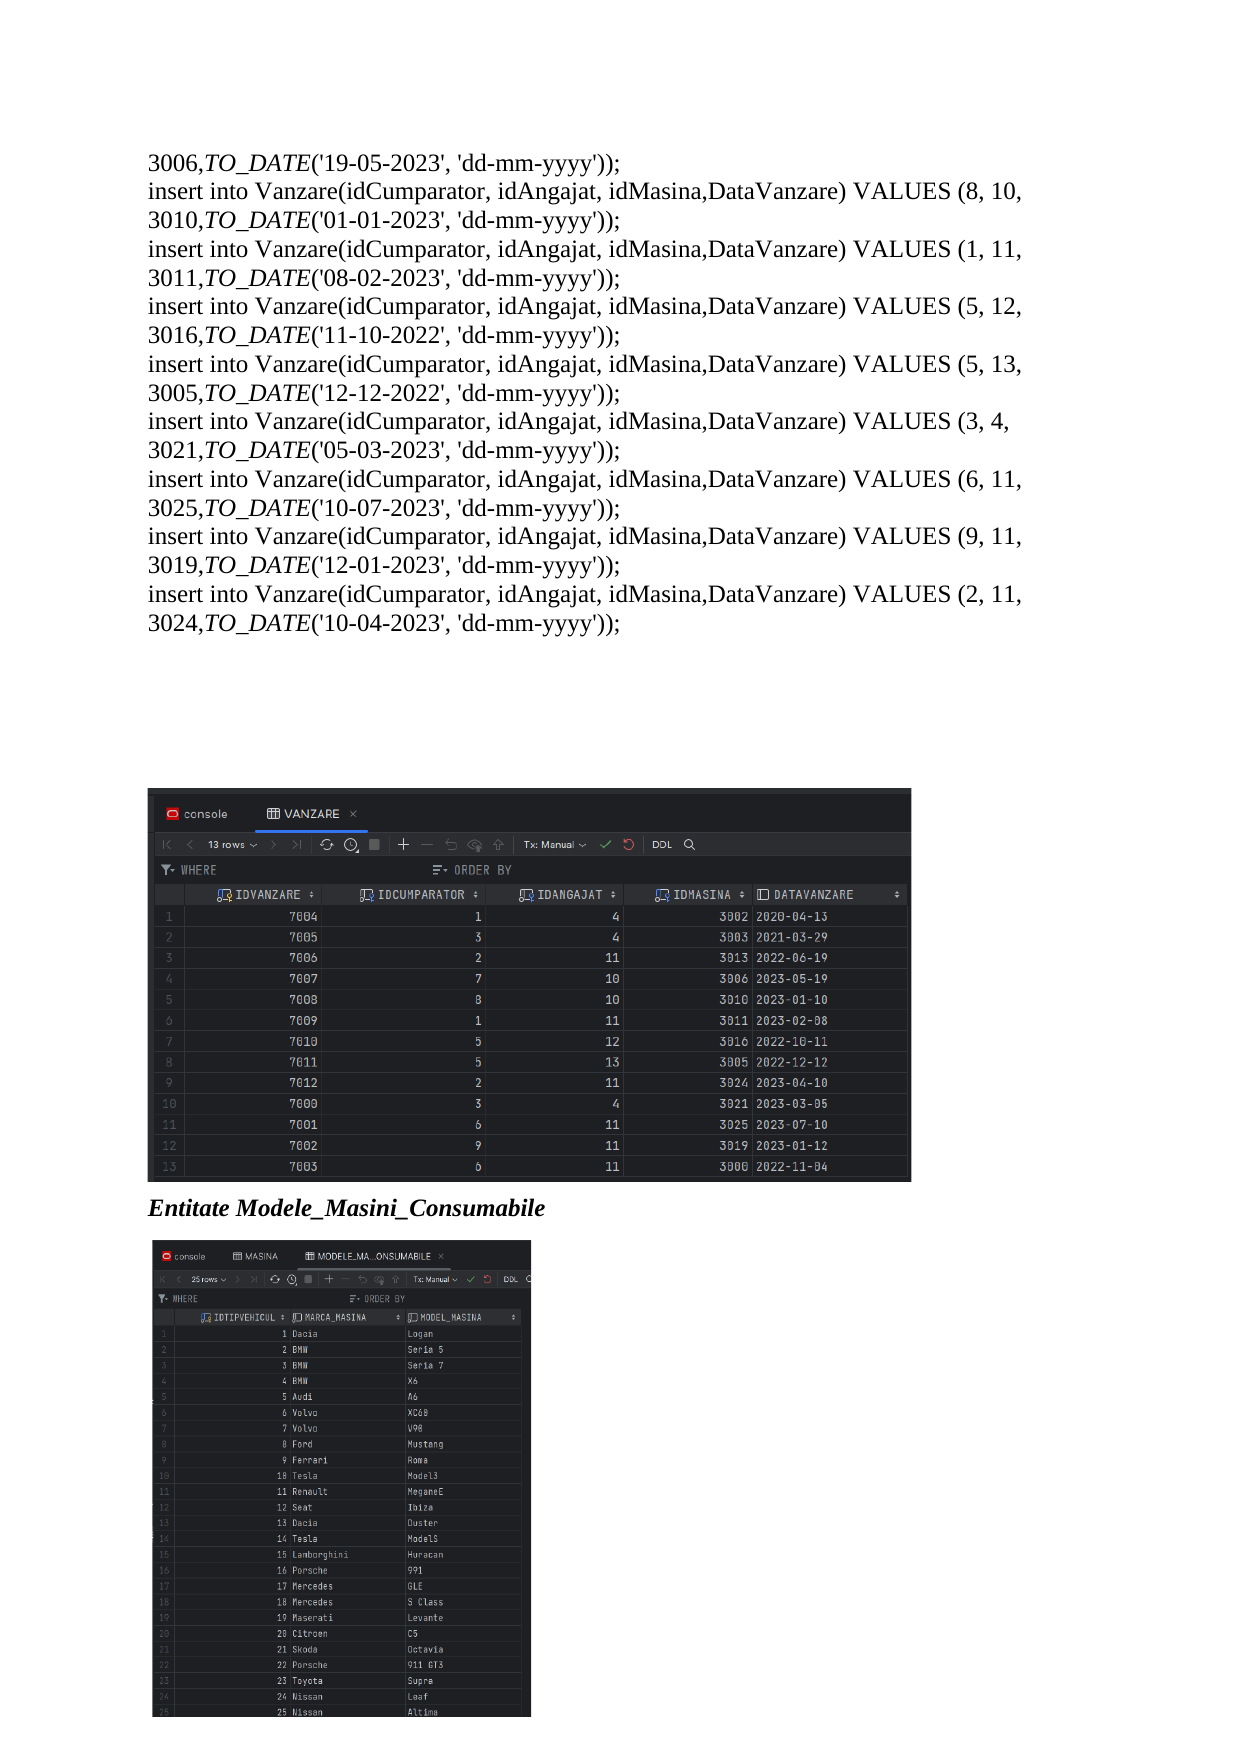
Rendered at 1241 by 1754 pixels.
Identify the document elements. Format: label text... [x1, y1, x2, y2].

text 3006,TO_DATE('19-05-2023', 'dd-mm-yyyy')); insert into Vanzare(idCumparator, idAngajat, idMasina,DataVanzare) VALUES (8, 10, 3010,TO_DATE('01-01-2023', 'dd-mm-yyyy')); insert into Vanzare(idCumparator, idAngajat, idMasina,DataVanzare) VALUES (1, 11, 3011,TO_DATE('08-02-2023', 'dd-mm-yyyy')); insert into Vanzare(idCumparator, idAngajat, idMasina,DataVanzare) VALUES (5, 12, 3016,TO_DATE('11-10-2022', 'dd-mm-yyyy')); insert into Vanzare(idCumparator, idAngajat, idMasina,DataVanzare) VALUES (5, 13, 3005,TO_DATE('12-12-2022', 'dd-mm-yyyy')); insert into Vanzare(idCumparator, idAngajat, idMasina,DataVanzare) VALUES (3, 4, 3021,TO_DATE('05-03-2023', 'dd-mm-yyyy')); insert into Vanzare(idCumparator, idAngajat, idMasina,DataVanzare) VALUES (6, 11, 3025,TO_DATE('10-07-2023', 'dd-mm-yyyy')); insert into Vanzare(idCumparator, idAngajat, idMasina,DataVanzare) VALUES (9, 11, 3019,TO_DATE('12-01-2023', 'dd-mm-yyyy')); insert into Vanzare(idCumparator, idAngajat, idMasina,DataVanzare) VALUES (2, 11, 3024,TO_DATE('10-04-2023', 'dd-mm-yyyy')); [148, 148, 1093, 636]
text Entitate Modele_Masini_Consumabile [148, 1193, 1093, 1222]
